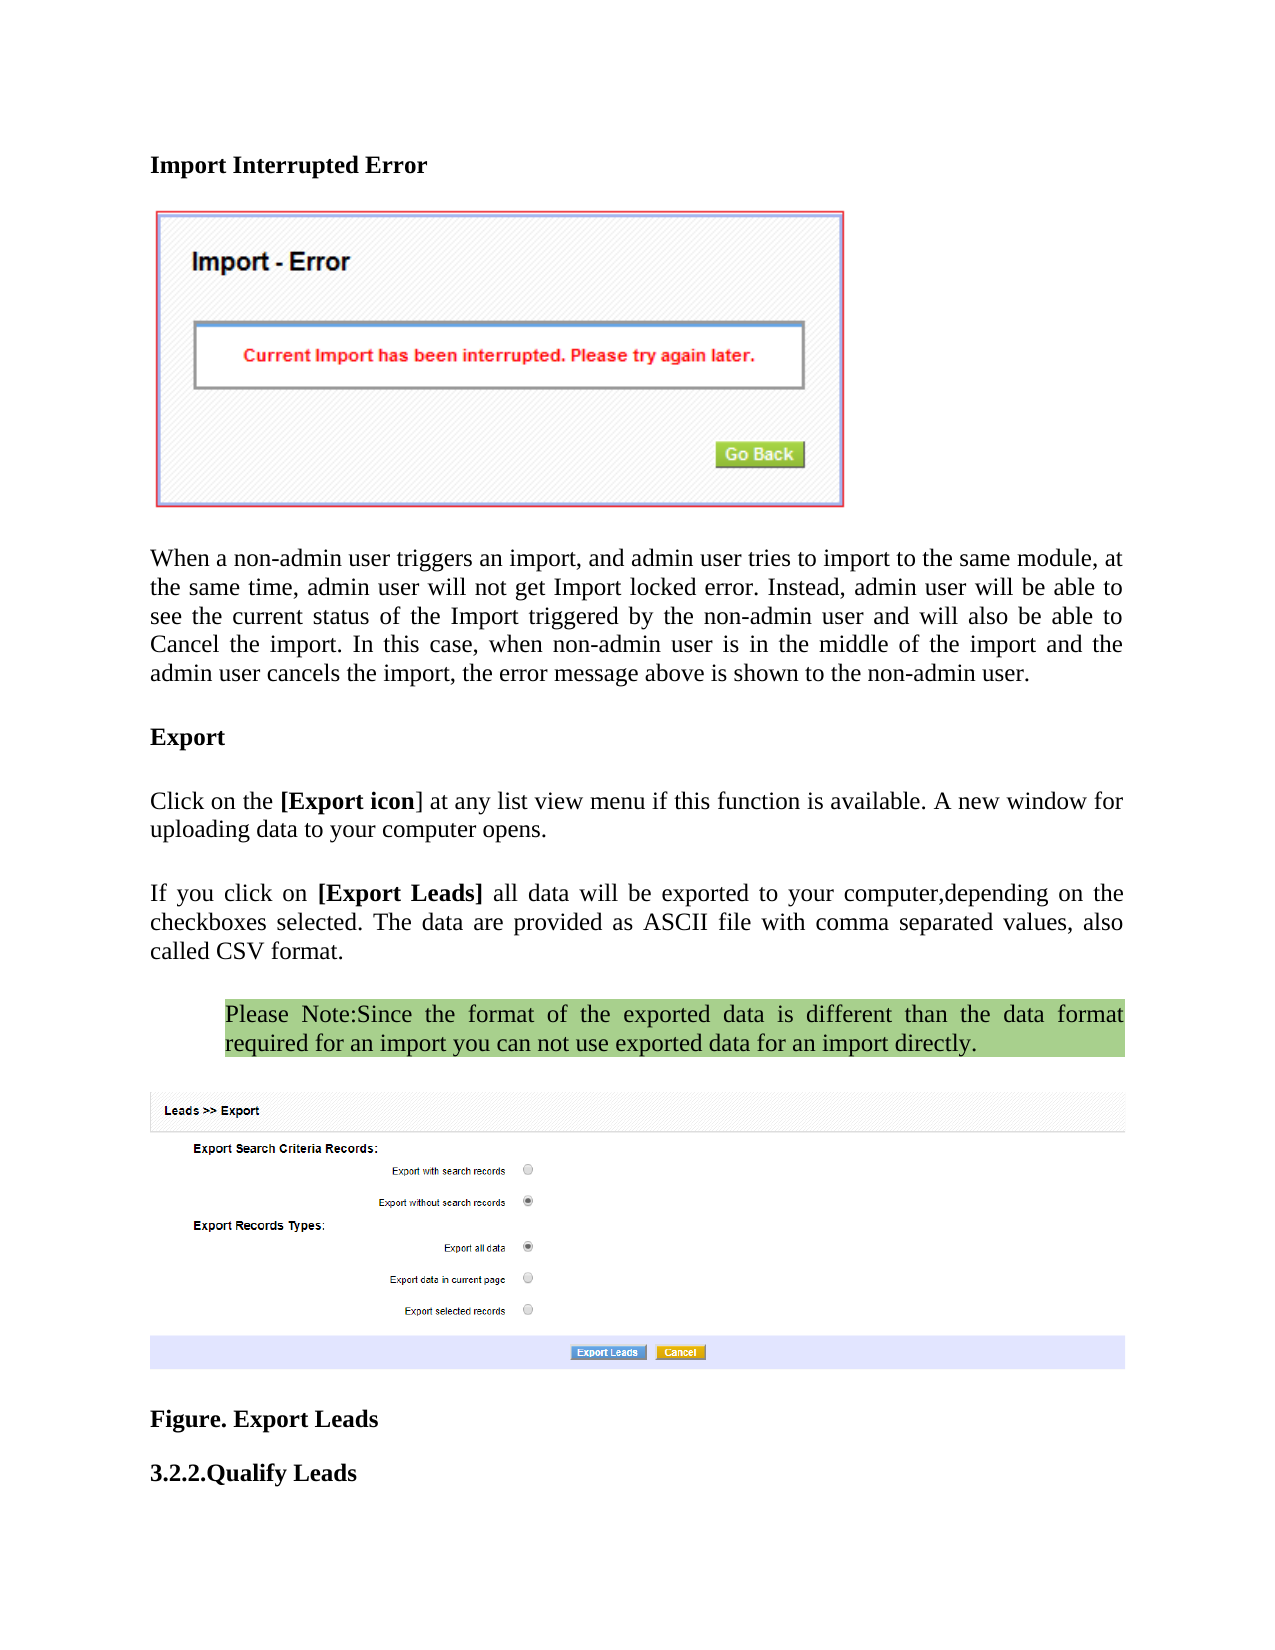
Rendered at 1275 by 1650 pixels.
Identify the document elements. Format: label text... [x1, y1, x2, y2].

text Figure. Export Leads [150, 1404, 1125, 1433]
picture [150, 1092, 1125, 1370]
subtitle Import Interrupted Error [150, 150, 1125, 179]
text 3.2.2.Qualify Leads [150, 1458, 1125, 1487]
text Click on the [Export icon] at any list view menu if this function is available. A new window for uploading data to your computer opens. [150, 786, 1125, 843]
picture [150, 205, 849, 509]
text Export [150, 722, 1125, 751]
text When a non-admin user triggers an import, and admin user tries to import to the same module, at the same time, admin user will not get Import locked error. Instead, admin user will be able to see the current status of the Import triggered by the non-admin user and will also be able to Cancel the import. In this case, when non-admin user is in the middle of the import and the admin user cancels the import, the error message above is shown to the non-admin user. [150, 543, 1125, 687]
text Please Note:Since the format of the exported data is different than the data format required for an import you can not use exported data for an import directly. [225, 999, 1125, 1057]
text If you click on [Export Leads] all data will be exported to your computer,depending on the checkboxes selected. The data are provided as ASCII file with comma separated values, also called CSV format. [150, 878, 1125, 964]
